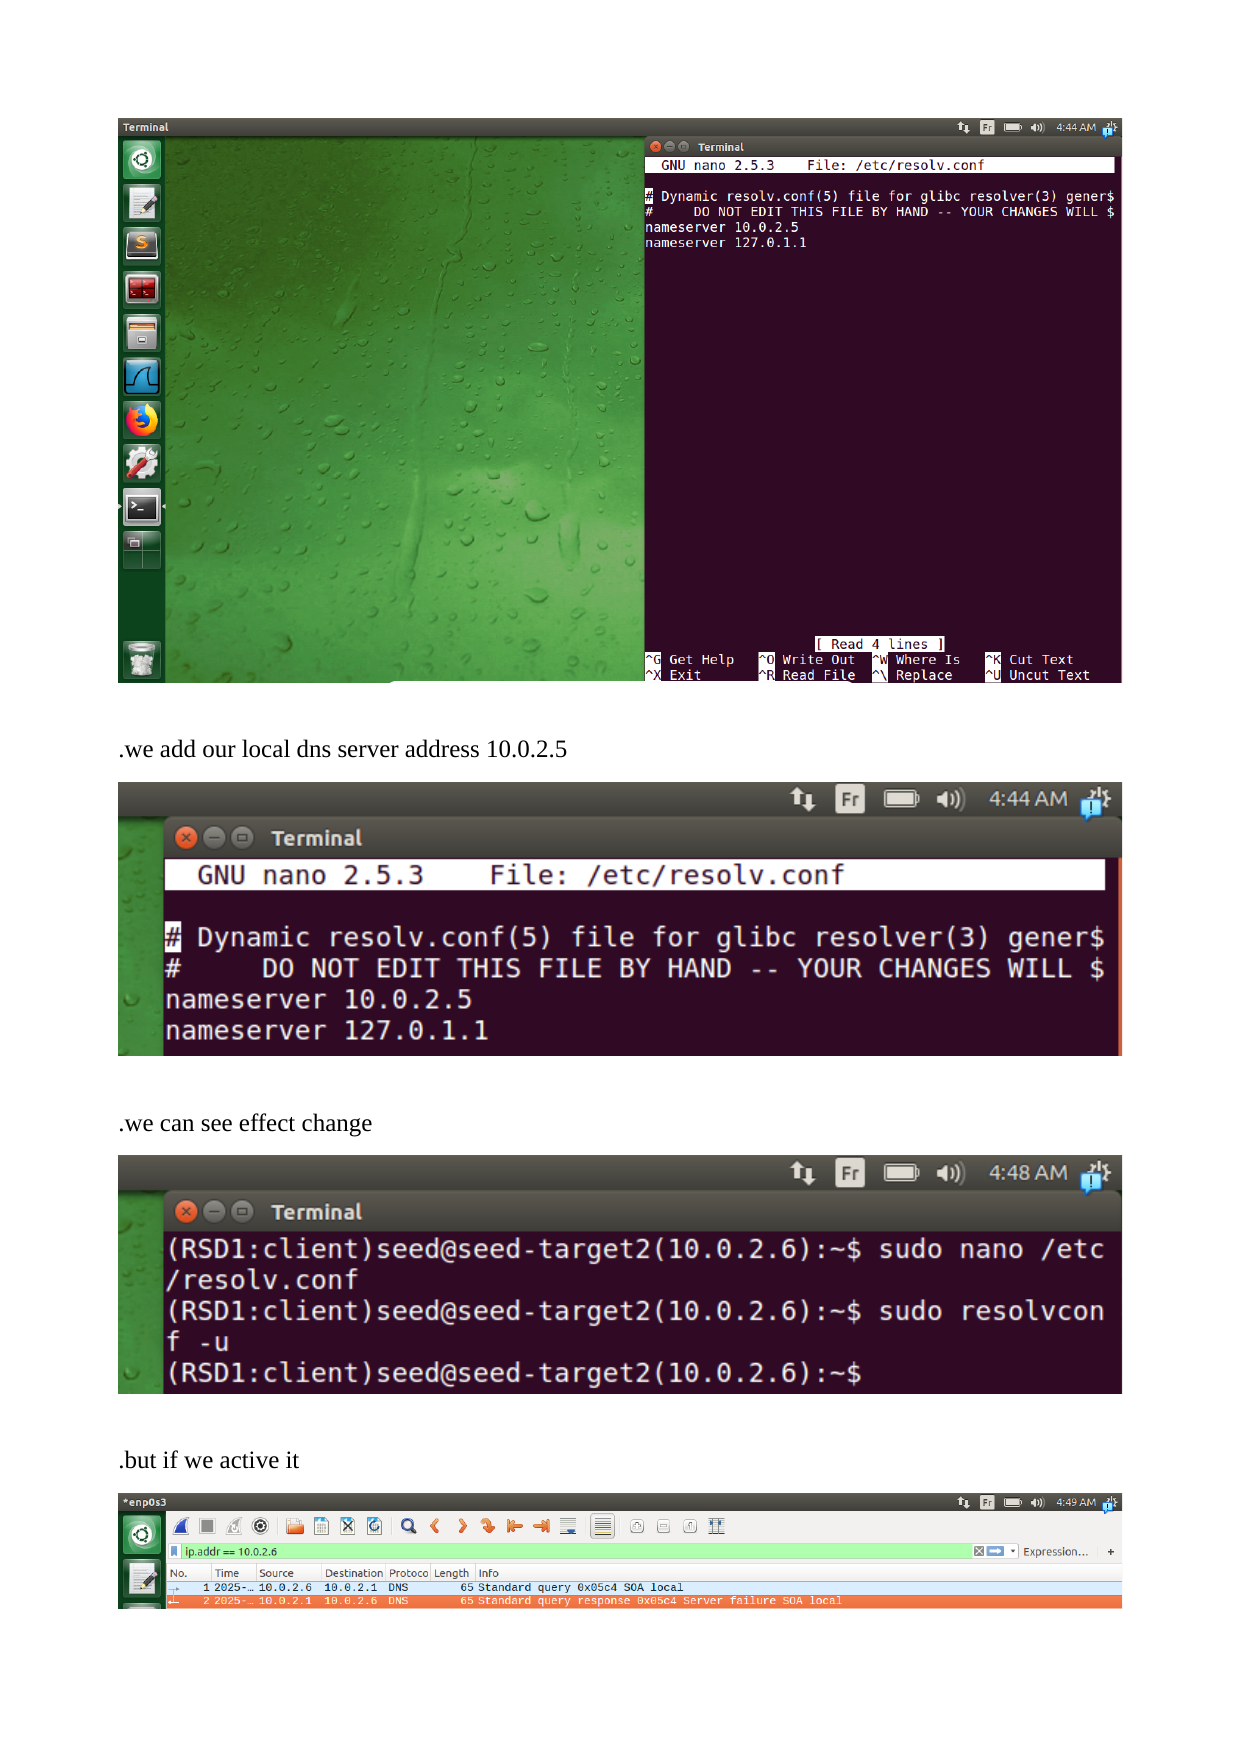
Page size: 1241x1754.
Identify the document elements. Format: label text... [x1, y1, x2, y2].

picture [118, 118, 1123, 683]
text .we add our local dns server address 10.0.2.5 [118, 734, 1122, 763]
text .we can see effect change [118, 1108, 1122, 1136]
picture [118, 782, 1123, 1056]
text .but if we active it [118, 1446, 1122, 1474]
picture [118, 1155, 1123, 1394]
picture [118, 1493, 1123, 1609]
